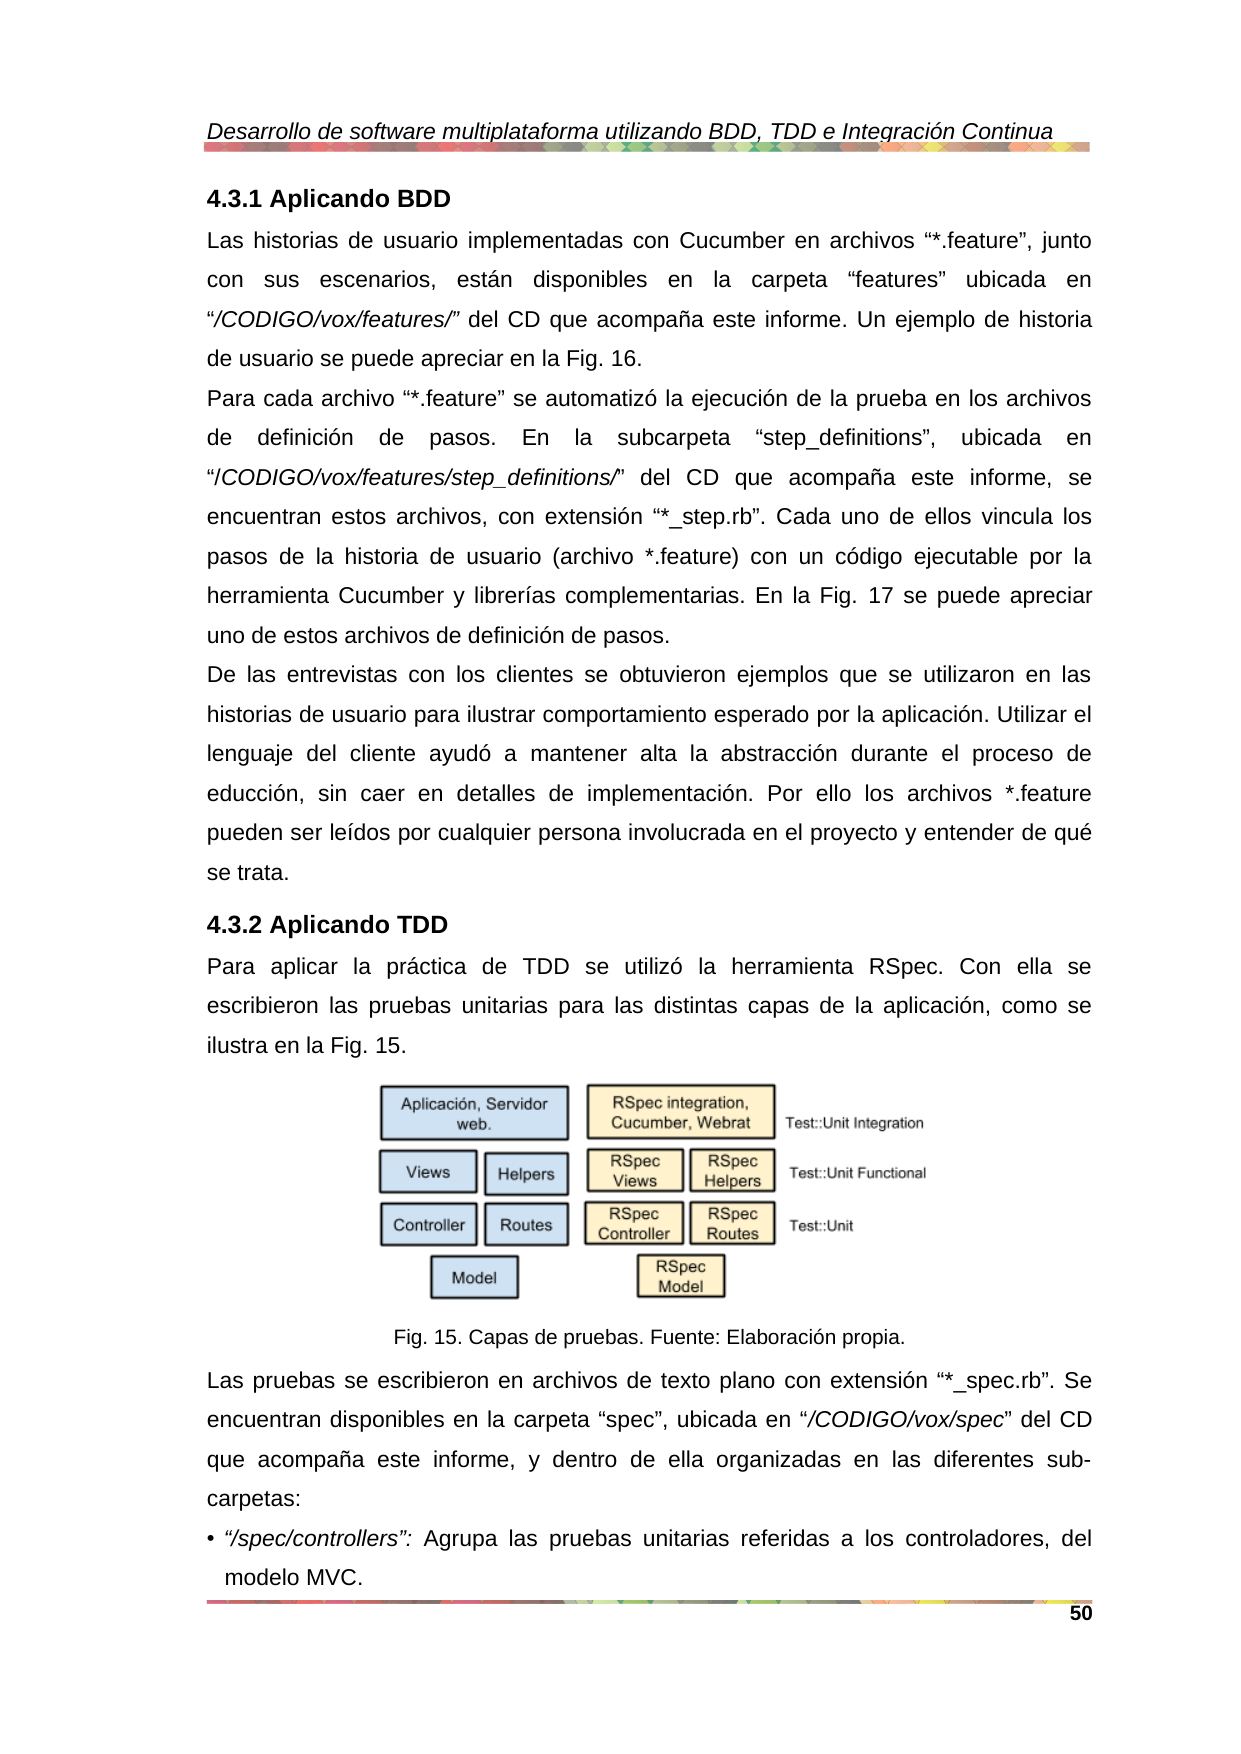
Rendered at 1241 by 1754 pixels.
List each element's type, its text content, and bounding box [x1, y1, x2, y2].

text Para cada archivo “*.feature” se automatizó la ejecución de la prueba en los archivos de definición de pasos. En la subcarpeta “step_definitions”, ubicada en “/CODIGO/vox/features/step_definitions/” del CD que acompaña este informe, se encuentran estos archivos, con extensión “*_step.rb”. Cada uno de ellos vincula los pasos de la historia de usuario (archivo *.feature) con un código ejecutable por la herramienta Cucumber y librerías complementarias. En la Fig. 17 se puede apreciar uno de estos archivos de definición de pasos. [207, 385, 1093, 648]
text [206, 1600, 1093, 1604]
text 4.3.2 Aplicando TDD [207, 910, 1093, 938]
text Las pruebas se escribieron en archivos de texto plano con extensión “*_spec.rb”. Se encuentran disponibles en la carpeta “spec”, ubicada en “/CODIGO/vox/spec” del CD que acompaña este informe, y dentro de ella organizadas en las diferentes sub-carpetas: [207, 1367, 1093, 1512]
text De las entrevistas con los clientes se obtuvieron ejemplos que se utilizaron en las historias de usuario para ilustrar comportamiento esperado por la aplicación. Utilizar el lenguaje del cliente ayudó a mantener alta la abstracción durante el proceso de educción, sin caer en detalles de implementación. Por ello los archivos *.feature pueden ser leídos por cualquier persona involucrada en el proyecto y entender de qué se trata. [207, 661, 1093, 885]
text [203, 142, 1090, 152]
text Las historias de usuario implementadas con Cucumber en archivos “*.feature”, junto con sus escenarios, están disponibles en la carpeta “features” ubicada en “/CODIGO/vox/features/” del CD que acompaña este informe. Un ejemplo de historia de usuario se puede apreciar en la Fig. 16. [207, 227, 1093, 372]
text 4.3.1 Aplicando BDD [207, 184, 1093, 212]
table_cell Fig. 15. Capas de pruebas. Fuente: Elaboración propia. [207, 1307, 1093, 1367]
list “/spec/controllers”: Agrupa las pruebas unitarias referidas a los controladores, del modelo MVC. [207, 1525, 1093, 1591]
picture [371, 1077, 928, 1301]
text Para aplicar la práctica de TDD se utilizó la herramienta RSpec. Con ella se escribieron las pruebas unitarias para las distintas capas de la aplicación, como se ilustra en la Fig. 15. [207, 953, 1093, 1058]
table_header [207, 1071, 1093, 1307]
